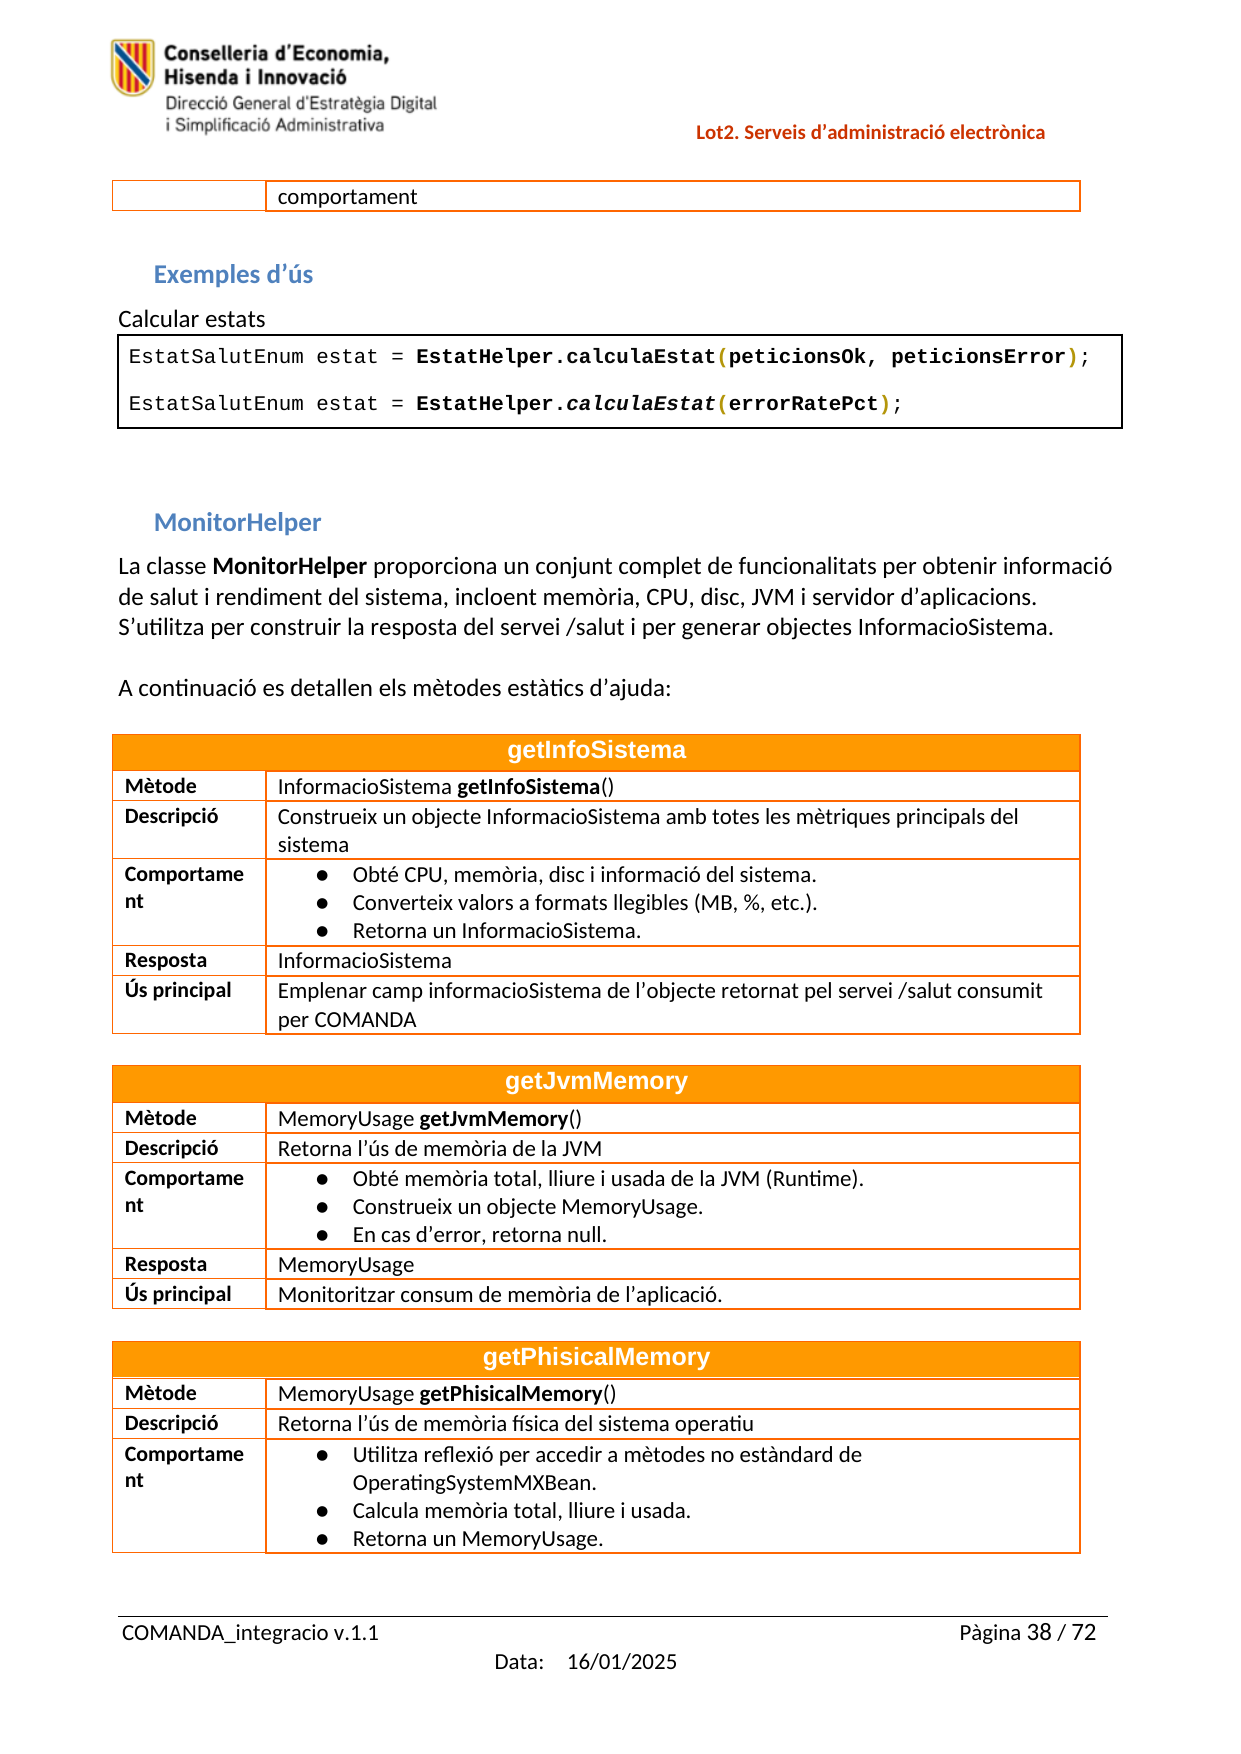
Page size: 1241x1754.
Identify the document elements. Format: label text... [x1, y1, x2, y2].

table_header EstatSalutEnum estat = EstatHelper.calculaEstat(peticionsOk, peticionsError); EstatSalutEnum estat = EstatHelper.calculaEstat(errorRatePct); [119, 336, 1121, 427]
table_cell Mètode [113, 771, 265, 800]
text A continuació es detallen els mètodes estàtics d’ajuda: [118, 673, 1122, 703]
table_header getInfoSistema [113, 735, 1079, 770]
table_cell Descripció [113, 1409, 265, 1438]
table_cell Resposta [113, 1249, 265, 1278]
table_cell Monitoritzar consum de memòria de l’aplicació. [267, 1280, 1079, 1308]
table_cell comportament [267, 182, 1079, 210]
table_cell Construeix un objecte InformacioSistema amb totes les mètriques principals del sistema [267, 802, 1079, 858]
table_cell [113, 181, 265, 210]
table_cell InformacioSistema [267, 947, 1079, 974]
table_cell Mètode [113, 1103, 265, 1132]
table_cell Obté memòria total, lliure i usada de la JVM (Runtime). Construeix un objecte MemoryUsage. En cas d’error, retorna null. [267, 1164, 1079, 1248]
table_header getPhisicalMemory [113, 1342, 1079, 1377]
table_cell Comportament [113, 859, 265, 944]
table_cell Ús principal [113, 1279, 265, 1308]
table_cell Utilitza reflexió per accedir a mètodes no estàndard de OperatingSystemMXBean. Calcula memòria total, lliure i usada. Retorna un MemoryUsage. [267, 1440, 1079, 1552]
table_cell Mètode [113, 1379, 265, 1407]
table_header getJvmMemory [113, 1066, 1079, 1102]
table_cell Descripció [113, 1133, 265, 1162]
text Calcular estats [118, 303, 1122, 333]
table_cell Comportament [113, 1163, 265, 1248]
table_cell InformacioSistema getInfoSistema() [267, 772, 1079, 800]
table_cell Descripció [113, 801, 265, 858]
subtitle Exemples d’ús [153, 257, 1122, 290]
subtitle MonitorHelper [153, 505, 1122, 538]
table_cell Emplenar camp informacioSistema de l’objecte retornat pel servei /salut consumit per COMANDA [267, 977, 1079, 1033]
table_cell MemoryUsage getPhisicalMemory() [267, 1380, 1079, 1407]
picture [100, 26, 467, 156]
table_cell MemoryUsage [267, 1250, 1079, 1278]
table_cell Comportament [113, 1439, 265, 1552]
table_cell Retorna l’ús de memòria de la JVM [267, 1134, 1079, 1162]
table_cell Retorna l’ús de memòria física del sistema operatiu [267, 1410, 1079, 1438]
table_cell MemoryUsage getJvmMemory() [267, 1104, 1079, 1132]
table_cell Obté CPU, memòria, disc i informació del sistema. Converteix valors a formats llegibles (MB, %, etc.). Retorna un InformacioSistema. [267, 860, 1079, 944]
text La classe MonitorHelper proporciona un conjunt complet de funcionalitats per obtenir informació de salut i rendiment del sistema, incloent memòria, CPU, disc, JVM i servidor d’aplicacions. S’utilitza per construir la resposta del servei /salut i per generar objectes InformacioSistema. [118, 551, 1122, 642]
table_cell Ús principal [113, 976, 265, 1033]
table_cell Resposta [113, 946, 265, 974]
